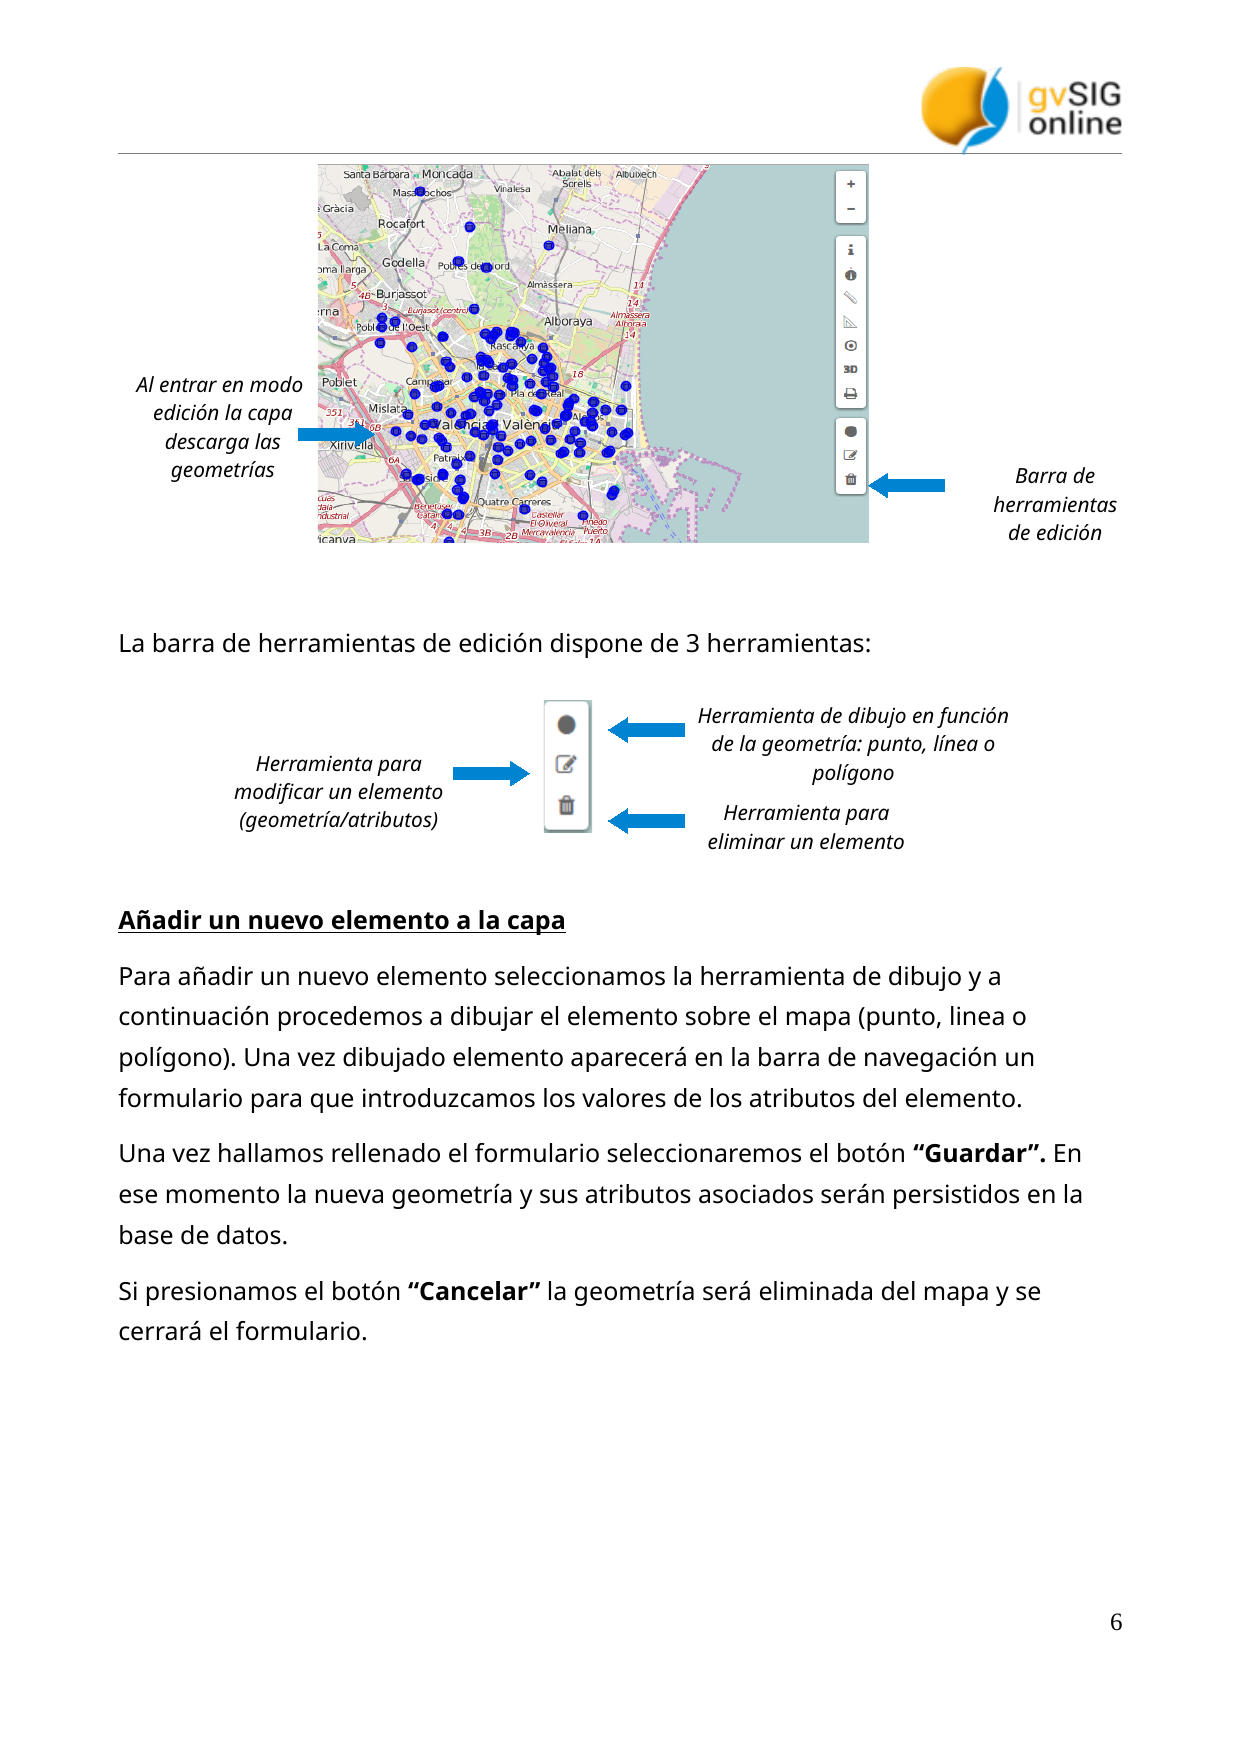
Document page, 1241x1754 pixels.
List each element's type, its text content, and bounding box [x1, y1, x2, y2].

picture [317, 164, 869, 543]
text Una vez hallamos rellenado el formulario seleccionaremos el botón “Guardar”. En ese momento la nueva geometría y sus atributos asociados serán persistidos en la base de datos. [118, 1136, 1122, 1252]
picture [543, 700, 593, 833]
text Para añadir un nuevo elemento seleccionamos la herramienta de dibujo y a continuación procedemos a dibujar el elemento sobre el mapa (punto, linea o polígono). Una vez dibujado elemento aparecerá en la barra de navegación un formulario para que introduzcamos los valores de los atributos del elemento. [118, 958, 1122, 1115]
picture [921, 67, 1122, 155]
text Si presionamos el botón “Cancelar” la geometría será eliminada del mapa y se cerrará el formulario. [118, 1273, 1122, 1348]
text La barra de herramientas de edición dispone de 3 herramientas: [118, 626, 1122, 660]
text Añadir un nuevo elemento a la capa [118, 903, 1122, 937]
